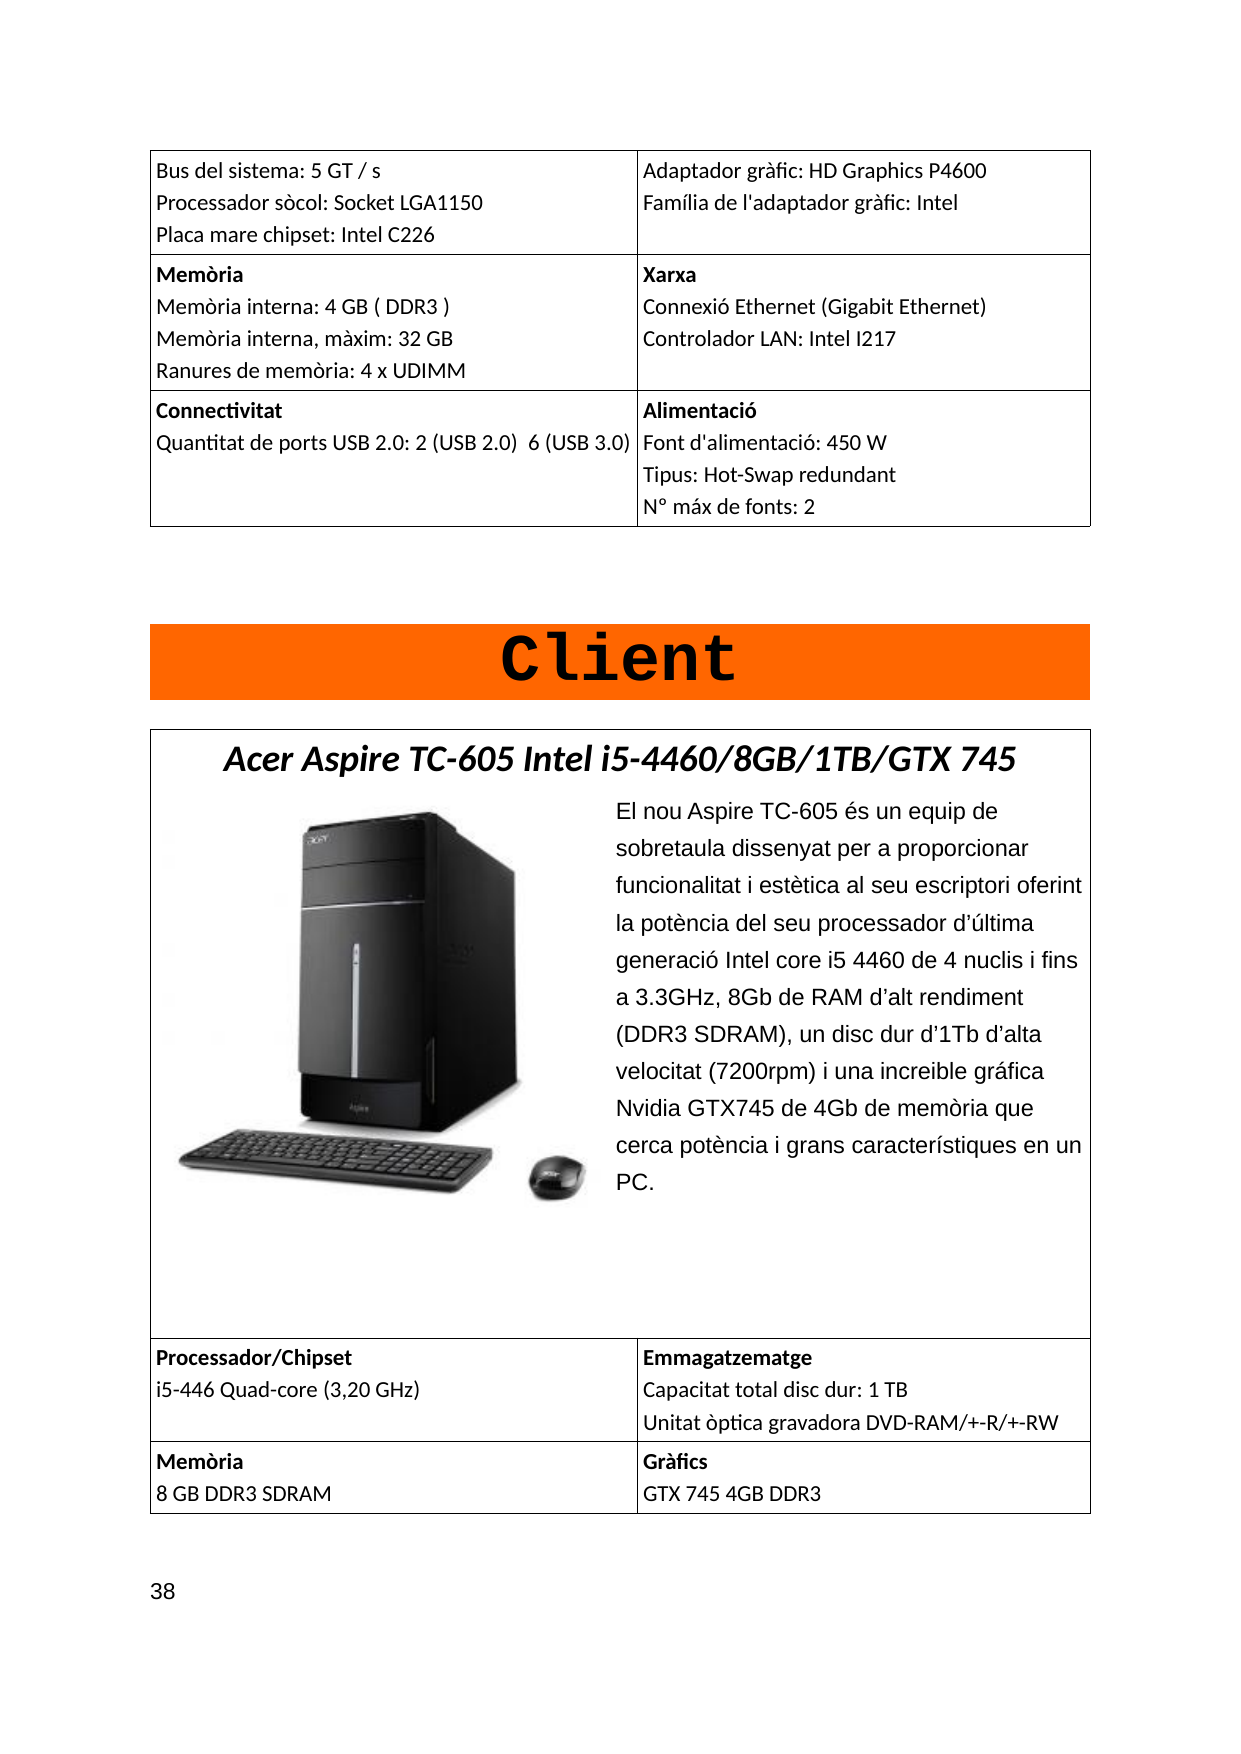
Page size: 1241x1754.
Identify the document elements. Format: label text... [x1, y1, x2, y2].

table_cell Processador/Chipset i5-446 Quad-core (3,20 GHz) [151, 1339, 637, 1441]
table_cell Alimentació Font d'alimentació: 450 W Tipus: Hot-Swap redundant Nº máx de fonts: 2 [638, 391, 1090, 526]
table_cell Adaptador gràfic: HD Graphics P4600 Família de l'adaptador gràfic: Intel [638, 151, 1090, 254]
table_cell Bus del sistema: 5 GT / s Processador sòcol: Socket LGA1150 Placa mare chipset: Intel C226 [151, 151, 637, 254]
table_cell Memòria 8 GB DDR3 SDRAM [151, 1442, 637, 1513]
text Client [150, 624, 1090, 700]
picture [162, 782, 616, 1236]
table_header Acer Aspire TC-605 Intel i5-4460/8GB/1TB/GTX 745 El nou Aspire TC-605 és un equip de sobretaula dissenyat per a proporcionar funcionalitat i estètica al seu escriptori oferint la potència del seu processador d’última generació Intel core i5 4460 de 4 nuclis i fins a 3.3GHz, 8Gb de RAM d’alt rendiment (DDR3 SDRAM), un disc dur d’1Tb d’alta velocitat (7200rpm) i una increible gráfica Nvidia GTX745 de 4Gb de memòria que cerca potència i grans característiques en un PC. [151, 730, 1090, 1337]
table_cell Emmagatzematge Capacitat total disc dur: 1 TB Unitat òptica gravadora DVD-RAM/+-R/+-RW [638, 1339, 1090, 1441]
table_cell Memòria Memòria interna: 4 GB ( DDR3 ) Memòria interna, màxim: 32 GB Ranures de memòria: 4 x UDIMM [151, 255, 637, 390]
table_cell Gràfics GTX 745 4GB DDR3 [638, 1442, 1090, 1513]
table_cell Xarxa Connexió Ethernet (Gigabit Ethernet) Controlador LAN: Intel I217 [638, 255, 1090, 390]
table_cell Connectivitat Quantitat de ports USB 2.0: 2 (USB 2.0) 6 (USB 3.0) [151, 391, 637, 526]
